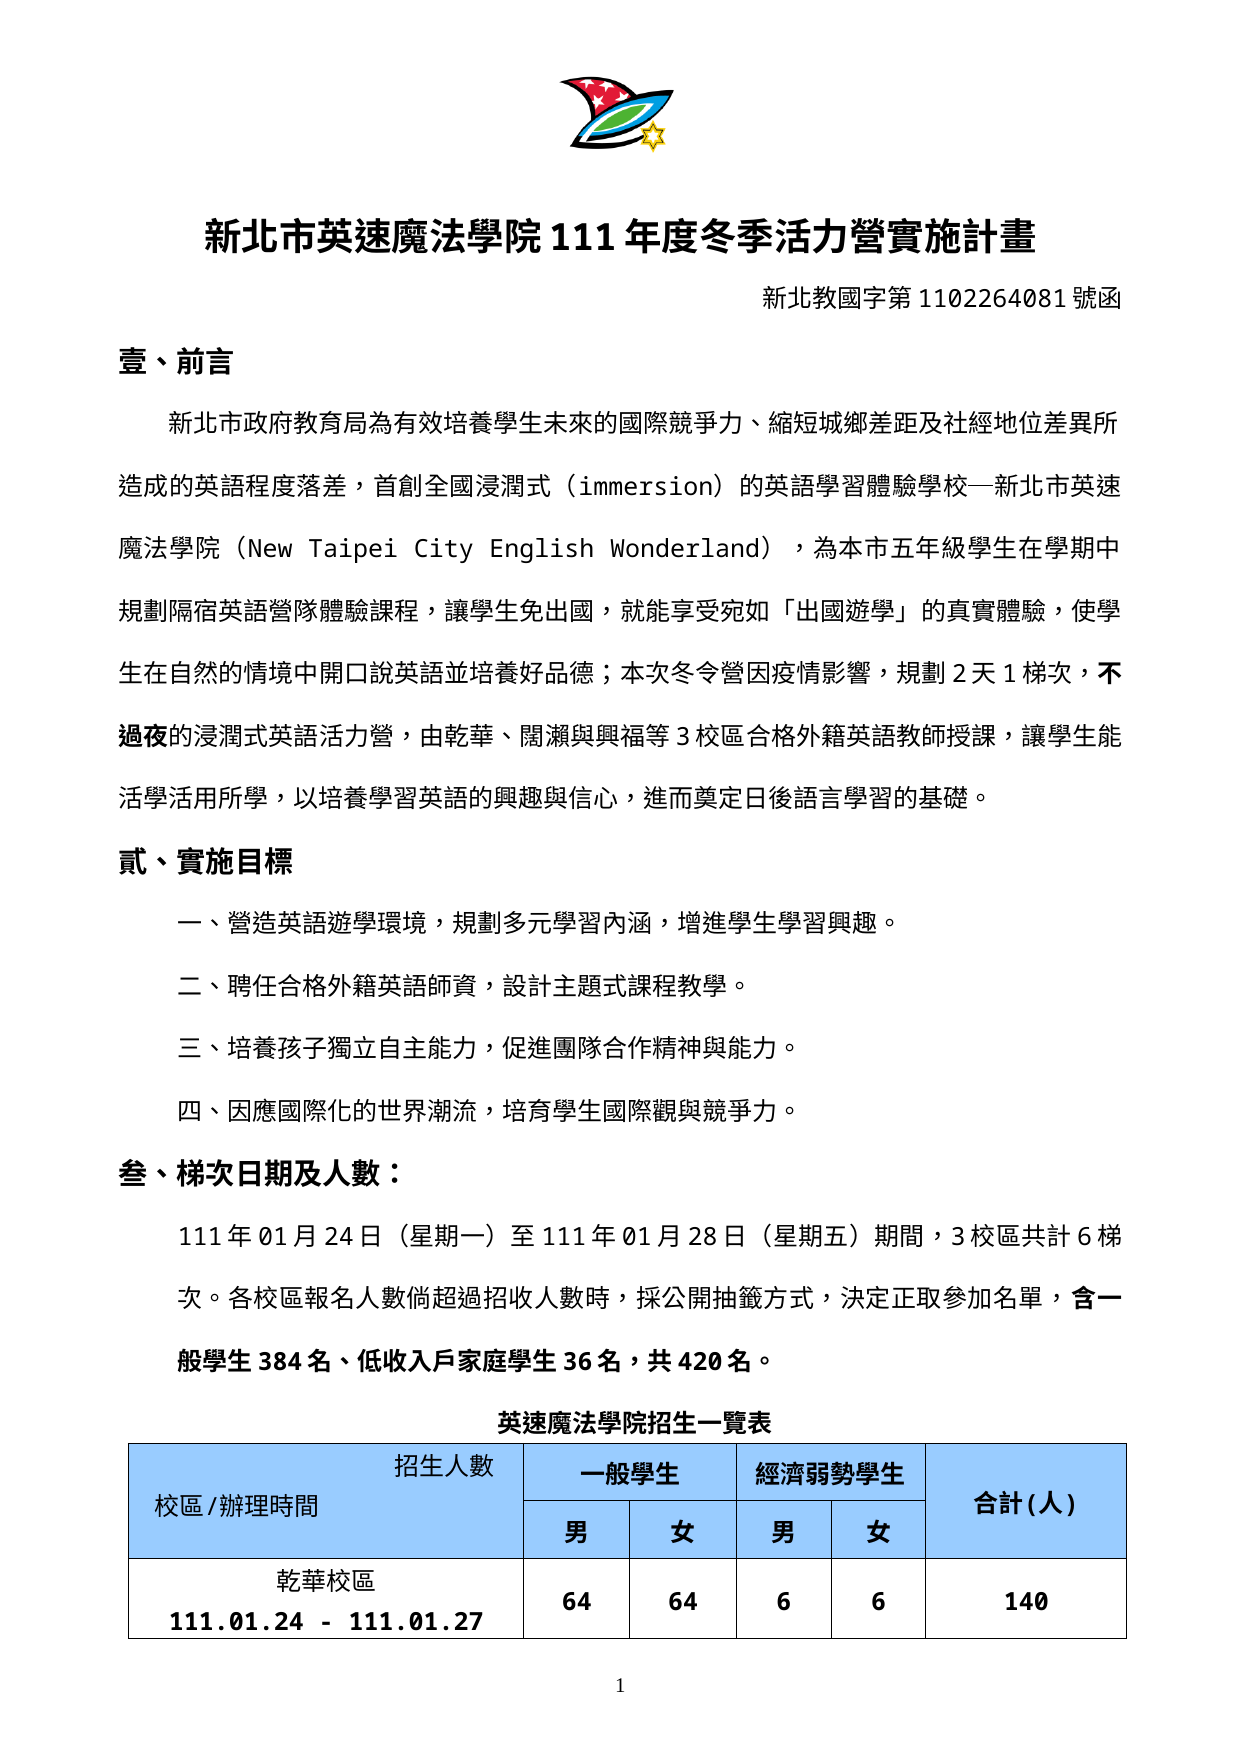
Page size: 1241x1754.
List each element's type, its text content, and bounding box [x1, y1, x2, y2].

table_header 經濟弱勢學生 [737, 1444, 925, 1500]
text 新北教國字第1102264081號函 [118, 255, 1122, 318]
table_cell 男 [524, 1501, 629, 1558]
table_cell 64 [630, 1559, 736, 1638]
text 新北市英速魔法學院111年度冬季活力營實施計畫 [118, 193, 1122, 255]
list 培養孩子獨立自主能力，促進團隊合作精神與能力。 [177, 1005, 1122, 1068]
table_header 一般學生 [524, 1444, 736, 1500]
list 營造英語遊學環境，規劃多元學習內涵，增進學生學習興趣。 [177, 880, 1122, 943]
table_header 合計(人) [926, 1444, 1126, 1558]
text 壹、前言 [118, 318, 1122, 380]
table_header 招生人數 校區/辦理時間 [129, 1444, 523, 1558]
table_cell 140 [926, 1559, 1126, 1638]
table_cell 6 [832, 1559, 925, 1638]
text 叁、梯次日期及人數： [118, 1130, 1122, 1193]
list 聘任合格外籍英語師資，設計主題式課程教學。 [177, 943, 1122, 1005]
text 111年01月24日（星期一）至111年01月28日（星期五）期間，3校區共計6梯次。各校區報名人數倘超過招收人數時，採公開抽籤方式，決定正取參加名單，含一般學生384名、低收入戶家庭學生36名，共420名。 [177, 1193, 1122, 1380]
table_cell 女 [630, 1501, 736, 1558]
table_cell 女 [832, 1501, 925, 1558]
text 新北市政府教育局為有效培養學生未來的國際競爭力、縮短城鄉差距及社經地位差異所造成的英語程度落差，首創全國浸潤式（immersion）的英語學習體驗學校─新北市英速魔法學院（New Taipei City English Wonderland），為本市五年級學生在學期中規劃隔宿英語營隊體驗課程，讓學生免出國，就能享受宛如「出國遊學」的真實體驗，使學生在自然的情境中開口說英語並培養好品德；本次冬令營因疫情影響，規劃2天1梯次，不過夜的浸潤式英語活力營，由乾華、闊瀨與興福等3校區合格外籍英語教師授課，讓學生能活學活用所學，以培養學習英語的興趣與信心，進而奠定日後語言學習的基礎。 [118, 380, 1122, 818]
table_cell 乾華校區 111.01.24 - 111.01.27 [129, 1559, 523, 1638]
list 因應國際化的世界潮流，培育學生國際觀與競爭力。 [177, 1068, 1122, 1130]
text 貳、實施目標 [118, 818, 1122, 880]
table_cell 男 [737, 1501, 831, 1558]
table_cell 64 [524, 1559, 629, 1638]
table_cell 6 [737, 1559, 831, 1638]
text 英速魔法學院招生一覽表 [148, 1380, 1122, 1443]
